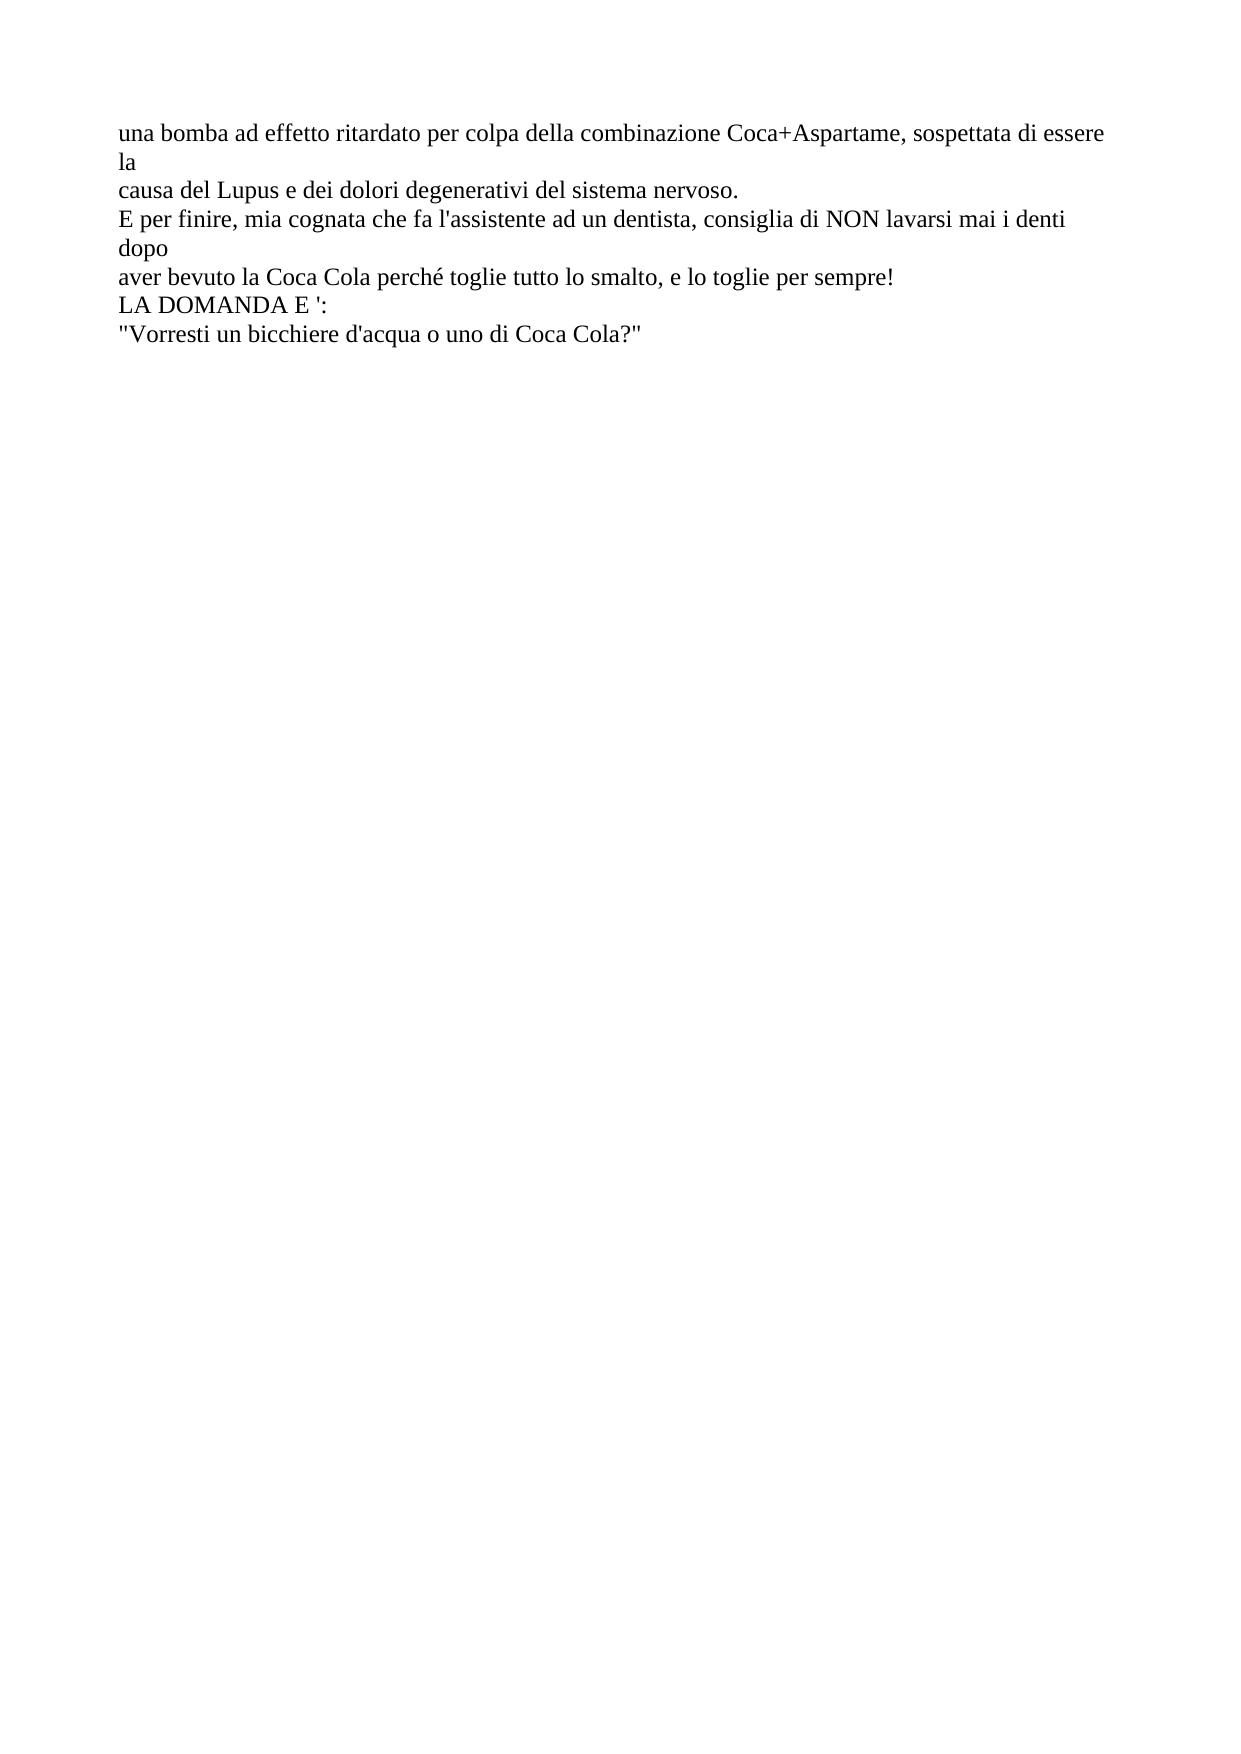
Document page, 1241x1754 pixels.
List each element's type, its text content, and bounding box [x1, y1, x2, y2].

text E per finire, mia cognata che fa l'assistente ad un dentista, consiglia di NON lavarsi mai i denti dopo [118, 204, 1122, 262]
text LA DOMANDA E ': [118, 291, 1122, 319]
text una bomba ad effetto ritardato per colpa della combinazione Coca+Aspartame, sospettata di essere la [118, 118, 1122, 176]
text aver bevuto la Coca Cola perché toglie tutto lo smalto, e lo toglie per sempre! [118, 262, 1122, 291]
text causa del Lupus e dei dolori degenerativi del sistema nervoso. [118, 176, 1122, 204]
text "Vorresti un bicchiere d'acqua o uno di Coca Cola?" [118, 319, 1122, 348]
